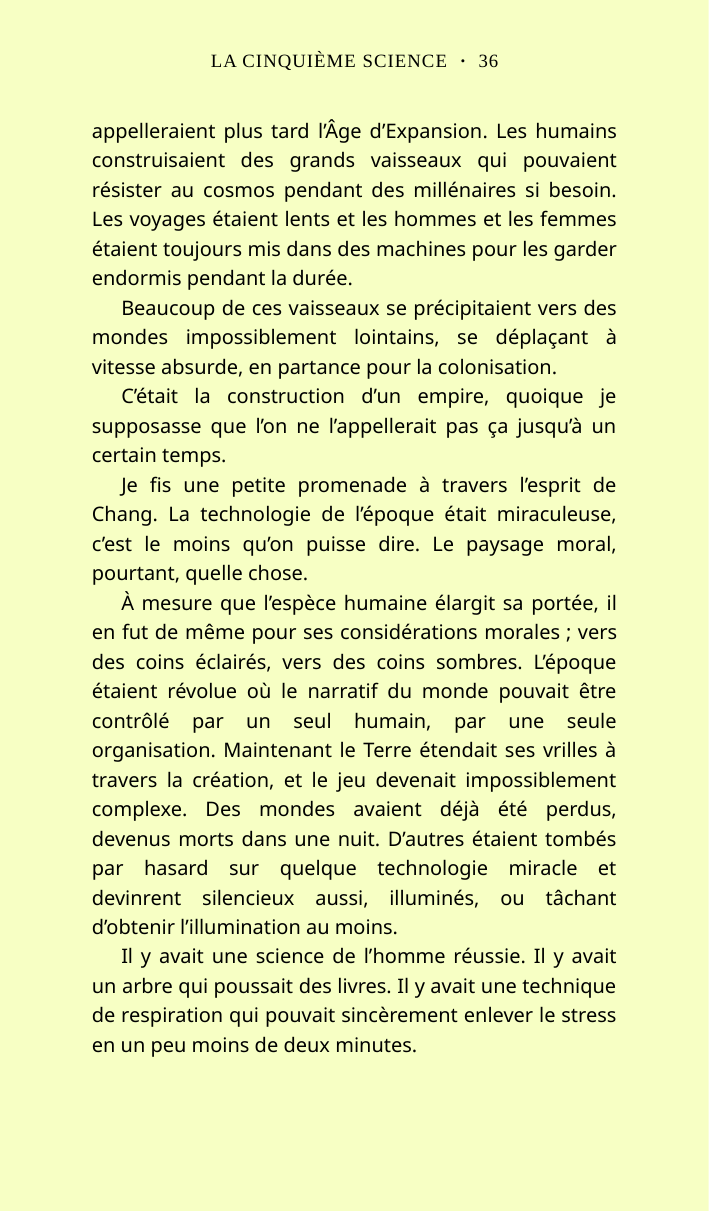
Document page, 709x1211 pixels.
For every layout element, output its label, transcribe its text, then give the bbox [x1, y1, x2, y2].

text Je fis une petite promenade à travers l’esprit de Chang. La technologie de l’époque était miraculeuse, c’est le moins qu’on puisse dire. Le paysage moral, pourtant, quelle chose. [92, 469, 617, 587]
text C’était la construction d’un empire, quoique je supposasse que l’on ne l’appellerait pas ça jusqu’à un certain temps. [92, 380, 617, 469]
text À mesure que l’espèce humaine élargit sa portée, il en fut de même pour ses considérations morales ; vers des coins éclairés, vers des coins sombres. L’époque étaient révolue où le narratif du monde pouvait être contrôlé par un seul humain, par une seule organisation. Maintenant le Terre étendait ses vrilles à travers la création, et le jeu devenait impossiblement complexe. Des mondes avaient déjà été perdus, devenus morts dans une nuit. D’autres étaient tombés par hasard sur quelque technologie miracle et devinrent silencieux aussi, illuminés, ou tâchant d’obtenir l’illumination au moins. [92, 587, 617, 940]
text Beaucoup de ces vaisseaux se précipitaient vers des mondes impossiblement lointains, se déplaçant à vitesse absurde, en partance pour la colonisation. [92, 292, 617, 380]
text appelleraient plus tard l’Âge d’Expansion. Les humains construisaient des grands vaisseaux qui pouvaient résister au cosmos pendant des millénaires si besoin. Les voyages étaient lents et les hommes et les femmes étaient toujours mis dans des machines pour les garder endormis pendant la durée. [92, 115, 617, 292]
text Il y avait une science de l’homme réussie. Il y avait un arbre qui poussait des livres. Il y avait une technique de respiration qui pouvait sincèrement enlever le stress en un peu moins de deux minutes. [92, 940, 617, 1058]
